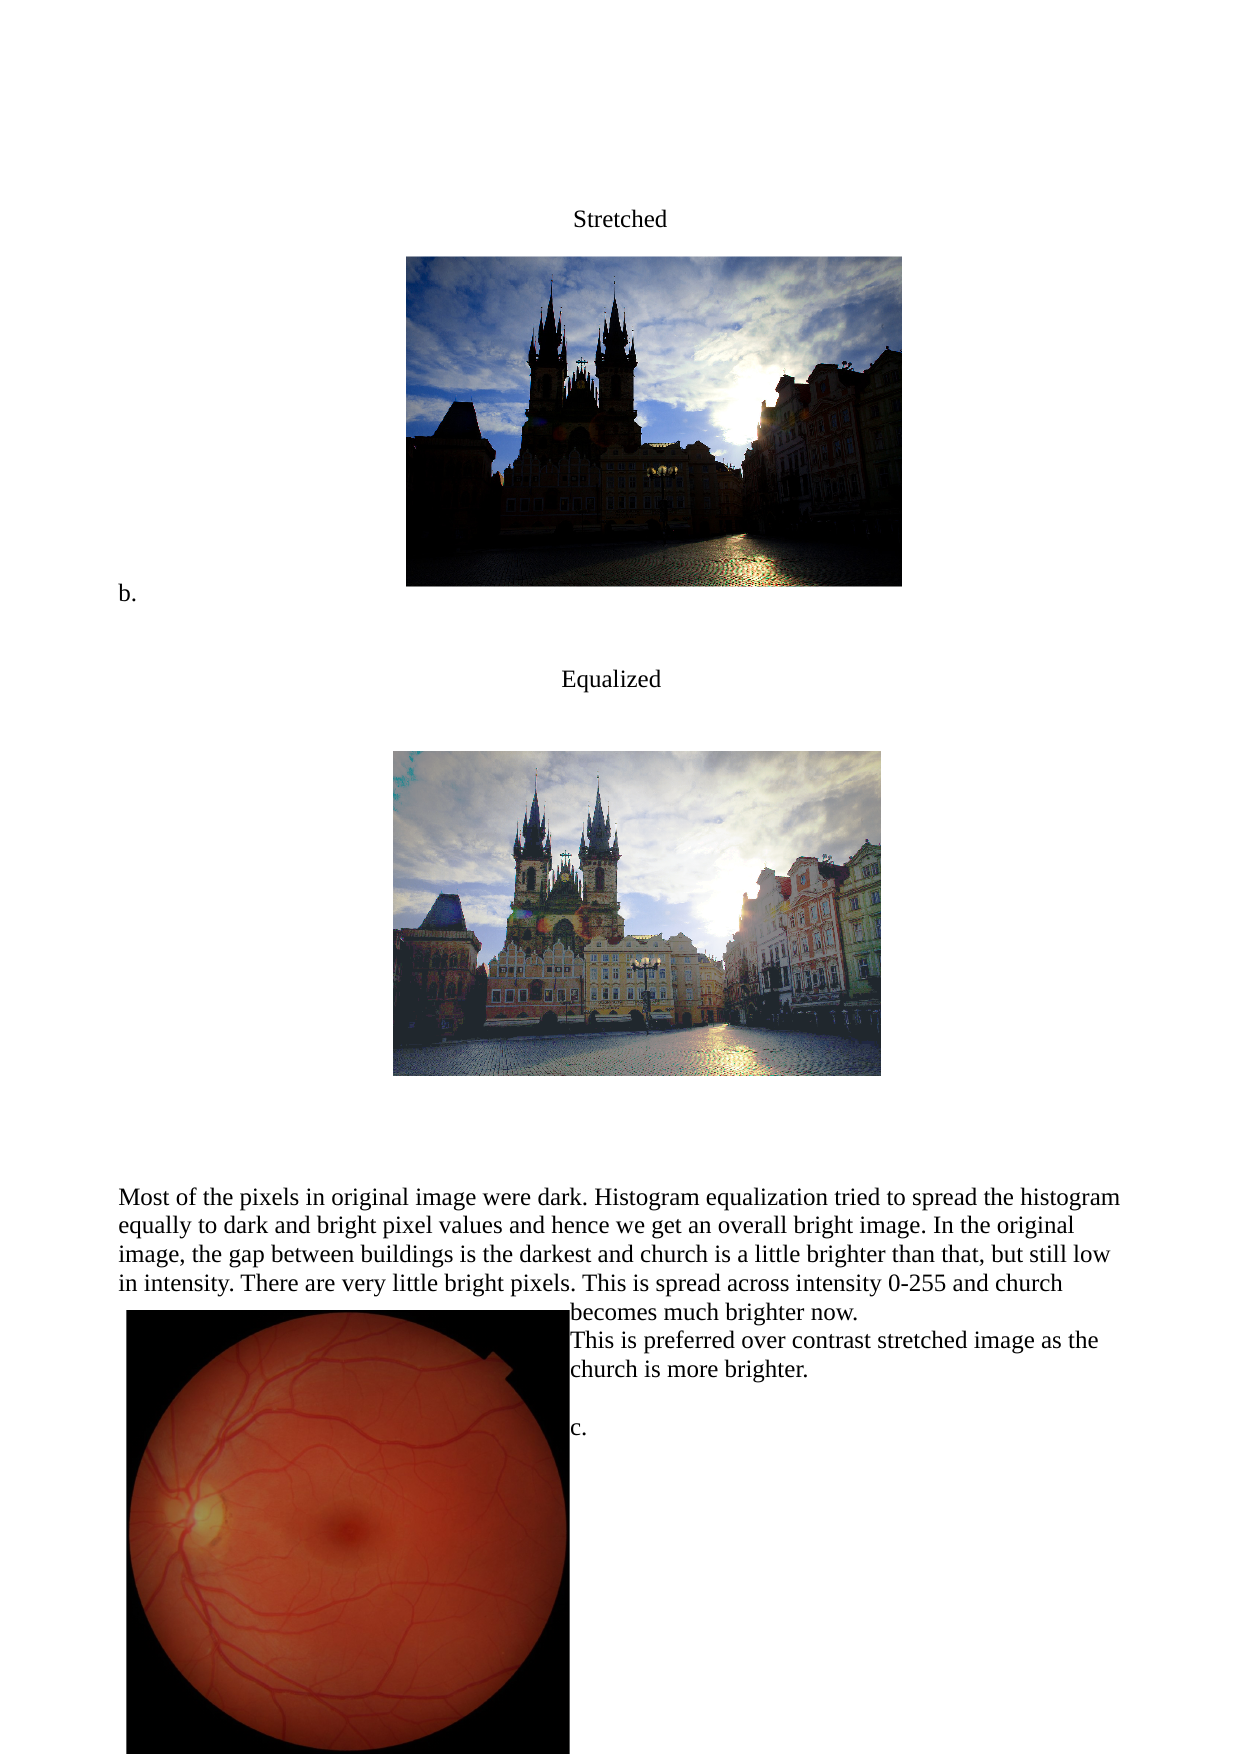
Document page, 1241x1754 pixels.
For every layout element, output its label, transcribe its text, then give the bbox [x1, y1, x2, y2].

text [118, 1412, 126, 1441]
picture [330, 233, 979, 638]
picture [318, 728, 957, 1127]
text Most of the pixels in original image were dark. Histogram equalization tried to spread the histogram equally to dark and bright pixel values and hence we get an overall bright image. In the original image, the gap between buildings is the darkest and church is a little brighter than that, but still low in intensity. There are very little bright pixels. This is spread across intensity 0-255 and church becomes much brighter now. [118, 1182, 1122, 1326]
text Equalized [118, 664, 1122, 693]
text b. [118, 578, 1122, 664]
text Stretched [118, 204, 1122, 233]
text c. [570, 1412, 1122, 1441]
picture [126, 1310, 570, 1754]
text This is preferred over contrast stretched image as the church is more brighter. [570, 1326, 1122, 1383]
